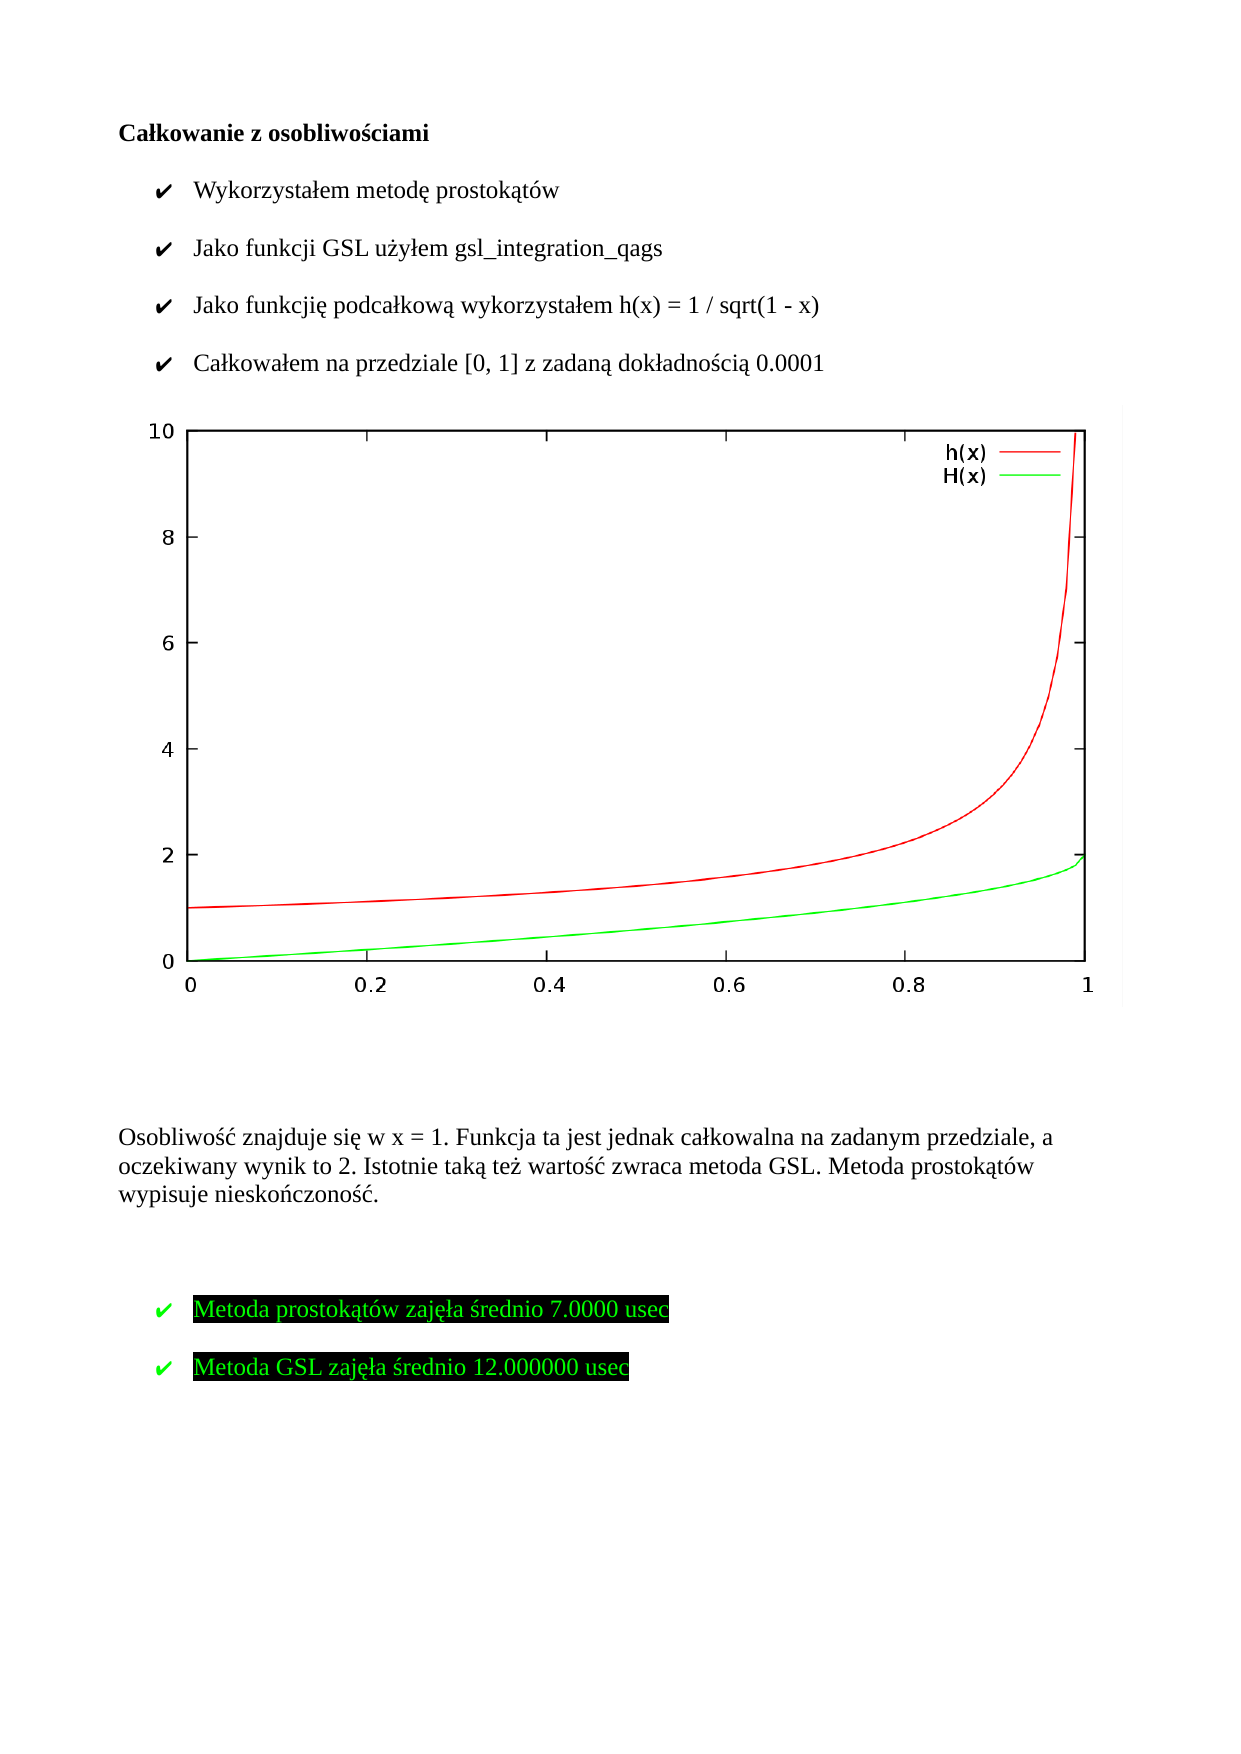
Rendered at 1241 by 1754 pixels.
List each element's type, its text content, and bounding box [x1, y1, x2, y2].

picture [118, 405, 1123, 1007]
text Całkowanie z osobliwościami [118, 118, 1122, 147]
list Metoda GSL zajęła średnio 12.000000 usec [156, 1352, 1122, 1381]
text Osobliwość znajduje się w x = 1. Funkcja ta jest jednak całkowalna na zadanym przedziale, a oczekiwany wynik to 2. Istotnie taką też wartość zwraca metoda GSL. Metoda prostokątów wypisuje nieskończoność. [118, 1122, 1122, 1208]
list Jako funkcjię podcałkową wykorzystałem h(x) = 1 / sqrt(1 - x) [156, 291, 1122, 319]
list Metoda prostokątów zajęła średnio 7.0000 usec [156, 1294, 1122, 1323]
list Jako funkcji GSL użyłem gsl_integration_qags [156, 233, 1122, 262]
list Wykorzystałem metodę prostokątów [156, 176, 1122, 204]
list Całkowałem na przedziale [0, 1] z zadaną dokładnością 0.0001 [156, 348, 1122, 377]
